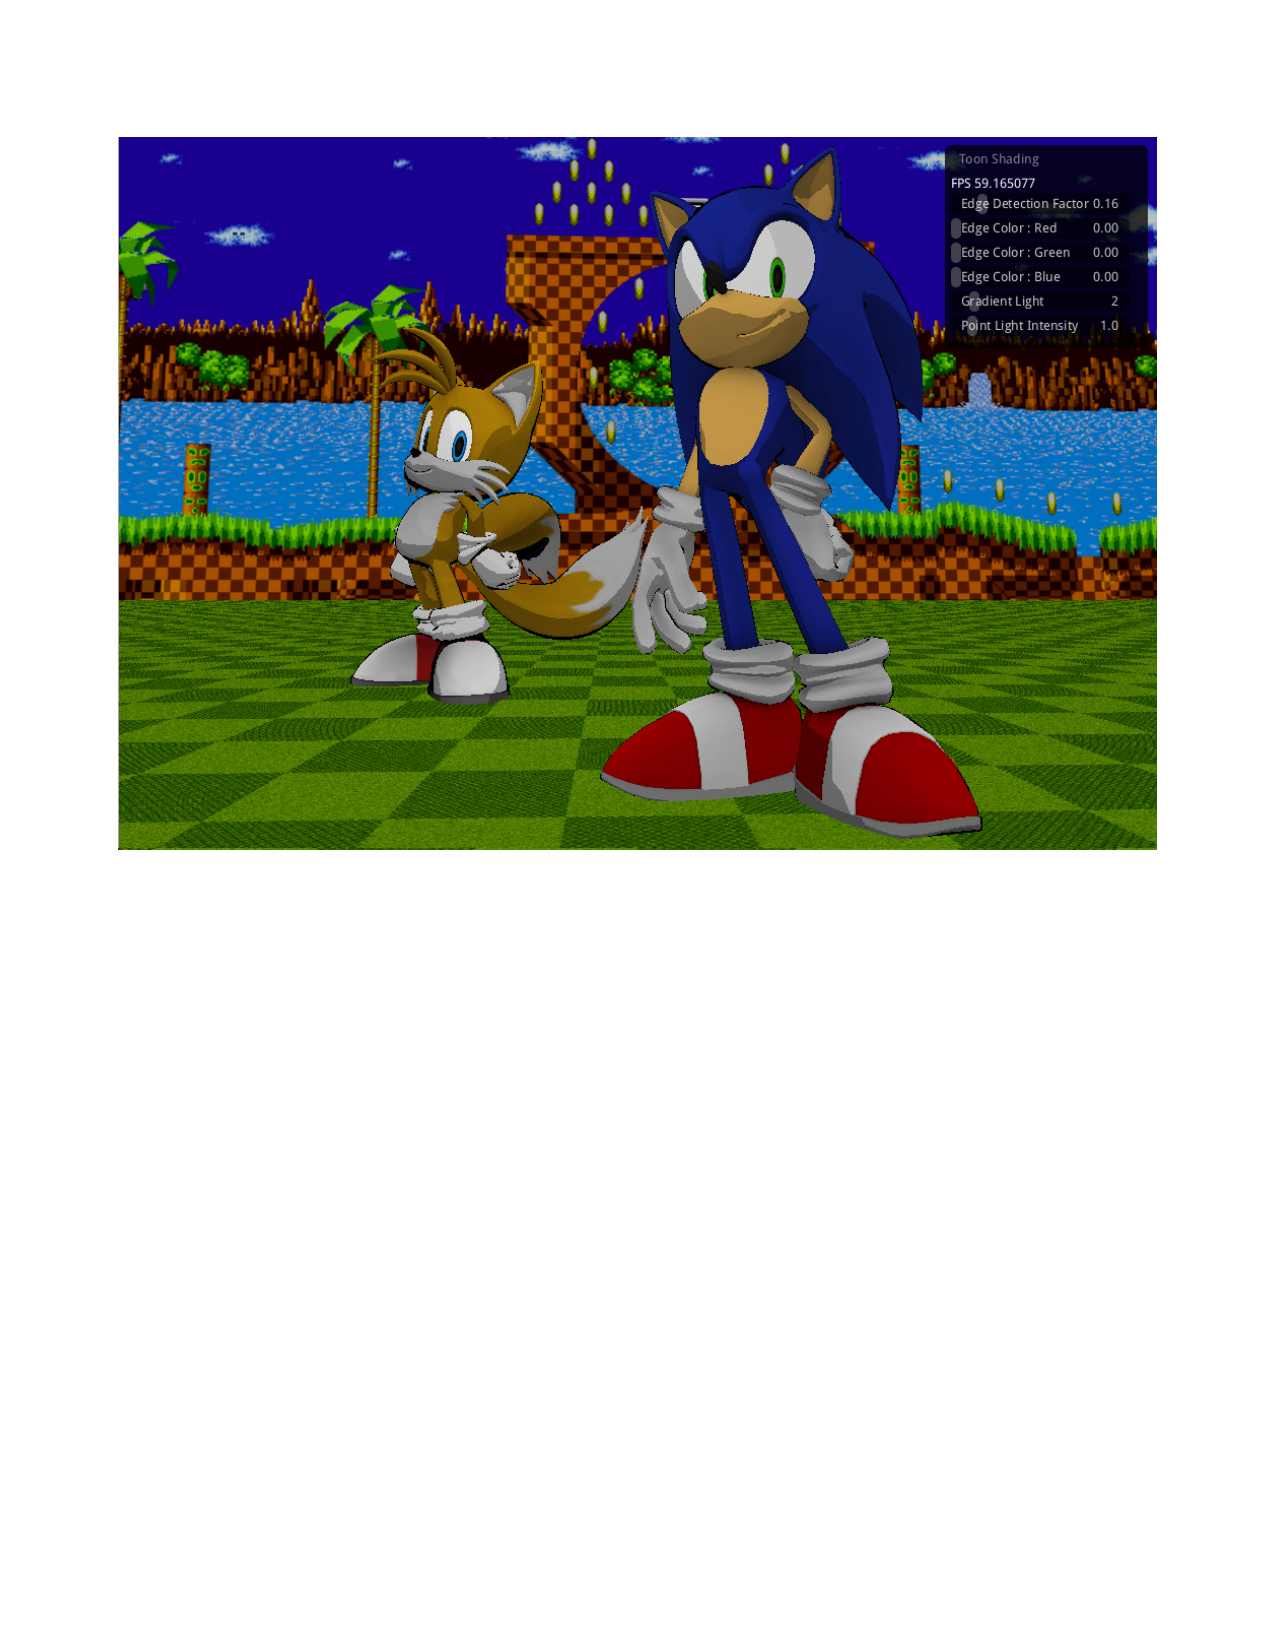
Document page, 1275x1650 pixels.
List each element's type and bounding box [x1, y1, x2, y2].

picture [118, 137, 1157, 850]
